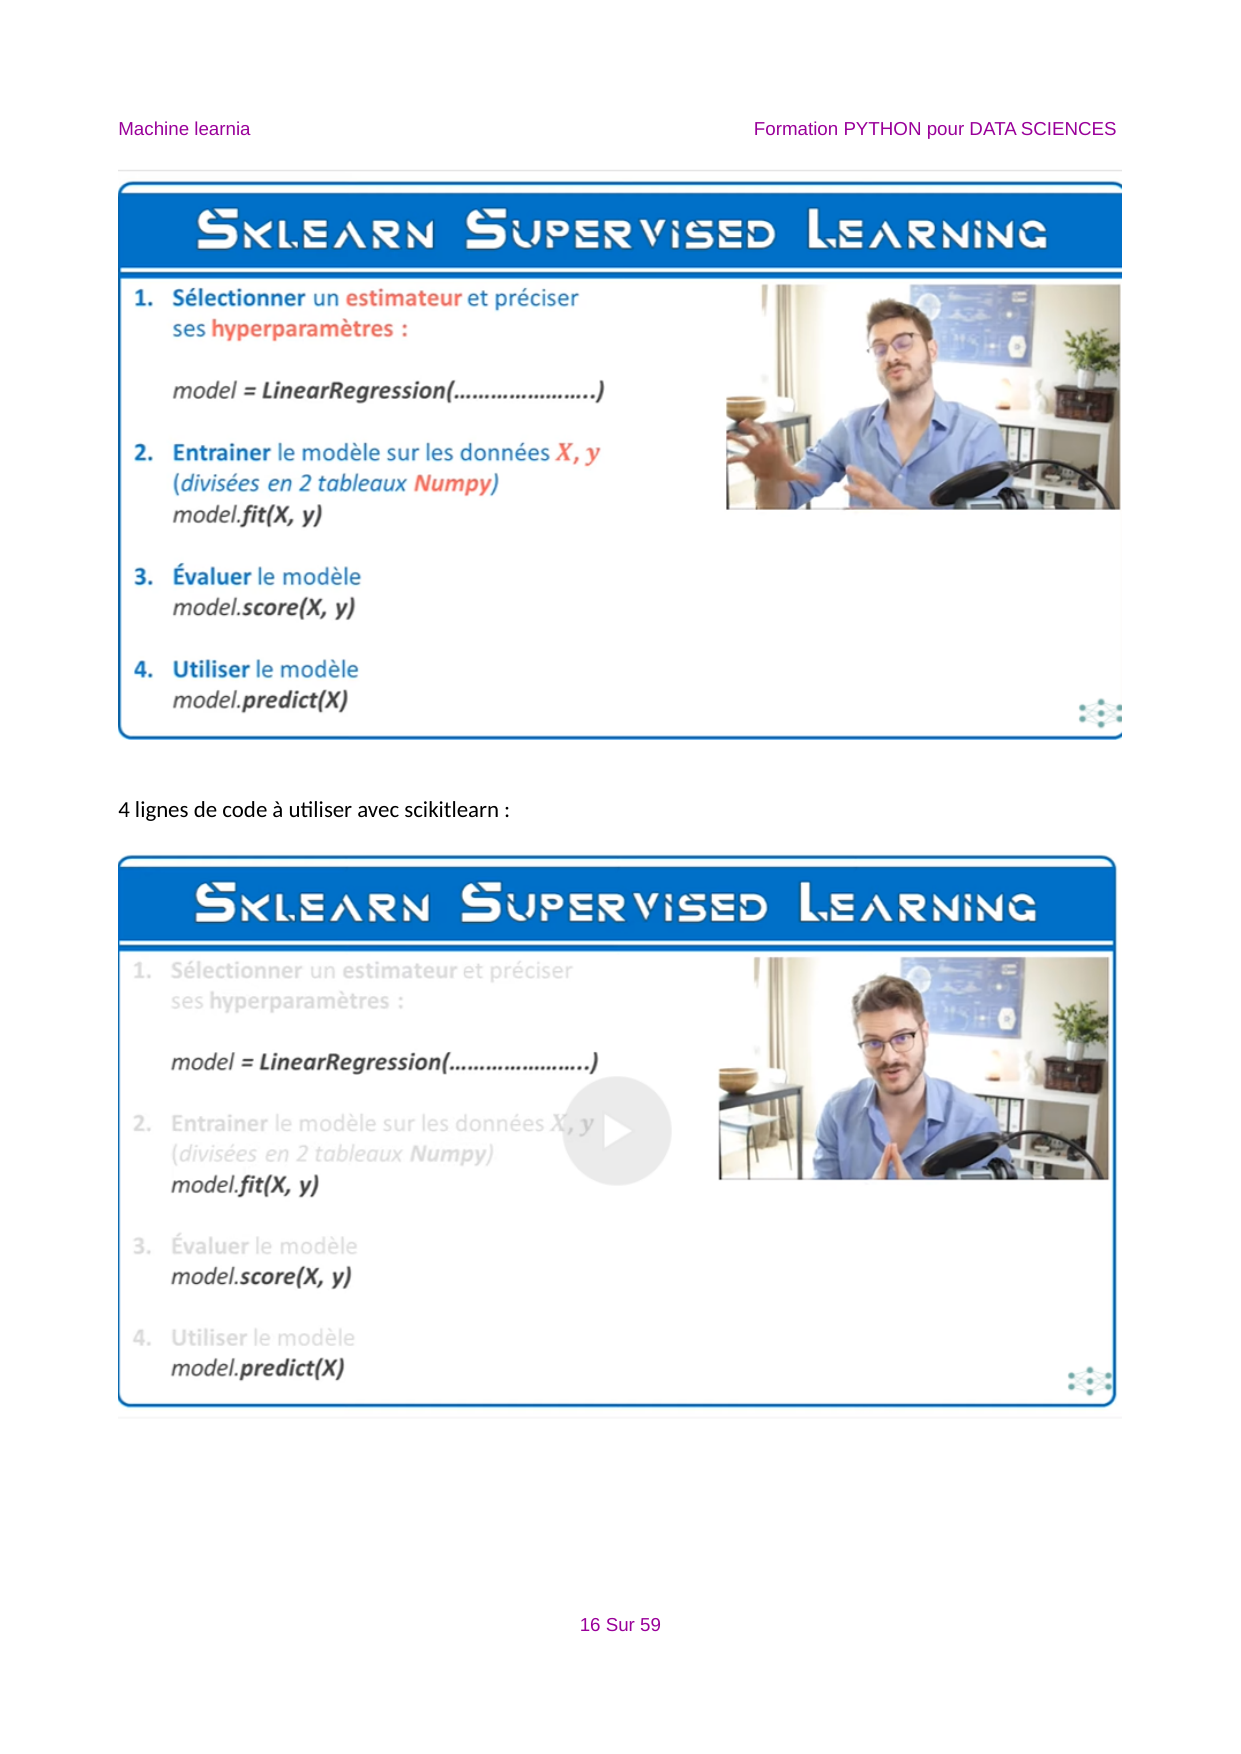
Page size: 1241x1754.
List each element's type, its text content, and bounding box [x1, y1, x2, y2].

text 4 lignes de code à utiliser avec scikitlearn : [118, 795, 1122, 823]
picture [118, 169, 1122, 740]
picture [118, 851, 1122, 1419]
